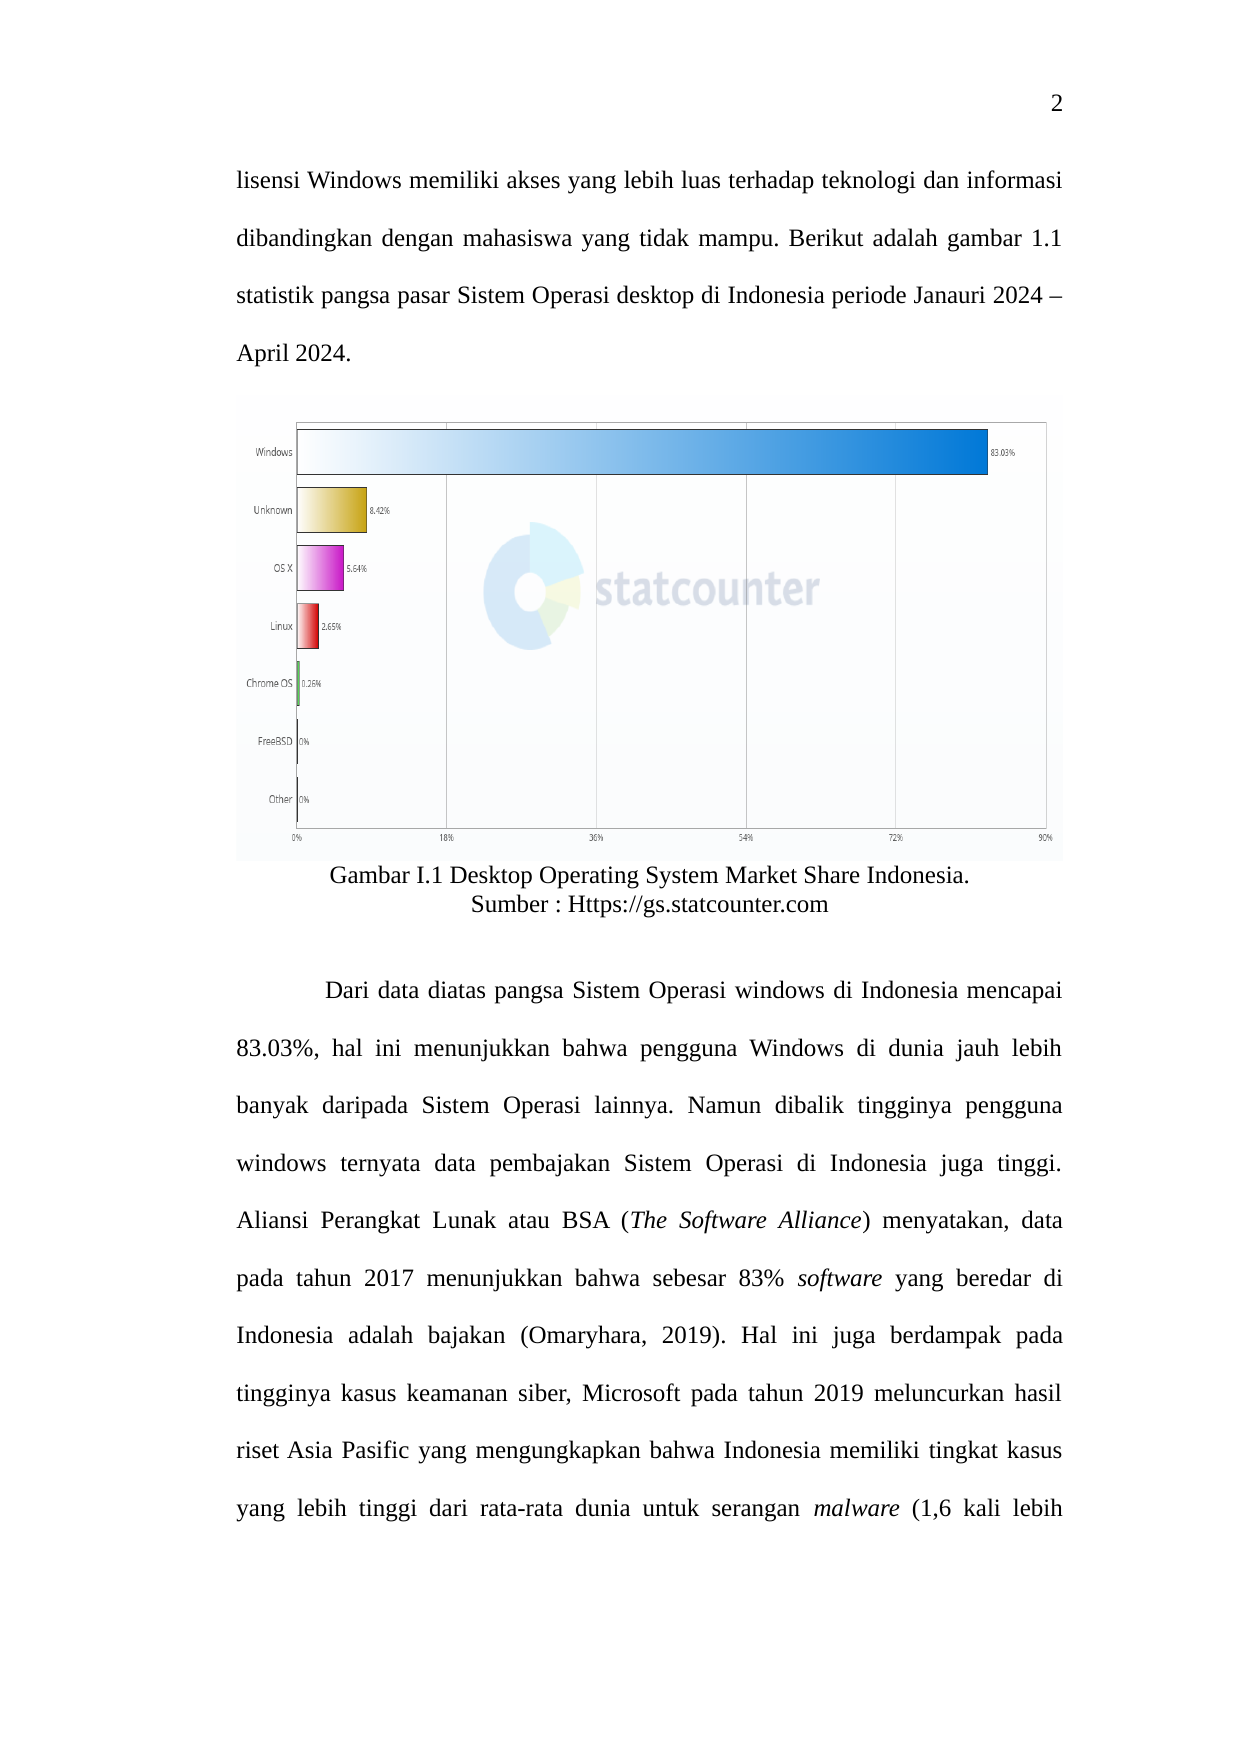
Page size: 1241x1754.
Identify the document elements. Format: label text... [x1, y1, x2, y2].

text Dari data diatas pangsa Sistem Operasi windows di Indonesia mencapai 83.03%, hal ini menunjukkan bahwa pengguna Windows di dunia jauh lebih banyak daripada Sistem Operasi lainnya. Namun dibalik tingginya pengguna windows ternyata data pembajakan Sistem Operasi di Indonesia juga tinggi. Aliansi Perangkat Lunak atau BSA (The Software Alliance) menyatakan, data pada tahun 2017 menunjukkan bahwa sebesar 83% software yang beredar di Indonesia adalah bajakan (Omaryhara, 2019)⁠. Hal ini juga berdampak pada tingginya kasus keamanan siber, Microsoft pada tahun 2019 meluncurkan hasil riset Asia Pasific yang mengungkapkan bahwa Indonesia memiliki tingkat kasus yang lebih tinggi dari rata-rata dunia untuk serangan malware (1,6 kali lebih [236, 918, 1063, 1522]
text Sumber : https://gs.statcounter.com [236, 889, 1063, 918]
text lisensi Windows memiliki akses yang lebih luas terhadap teknologi dan informasi dibandingkan dengan mahasiswa yang tidak mampu. Berikut adalah gambar 1.1 statistik pangsa pasar Sistem Operasi desktop di Indonesia periode Janauri 2024 – April 2024. [236, 165, 1063, 367]
picture [236, 395, 1063, 861]
text Gambar I.1 Desktop Operating System Market Share Indonesia. [236, 861, 1063, 889]
